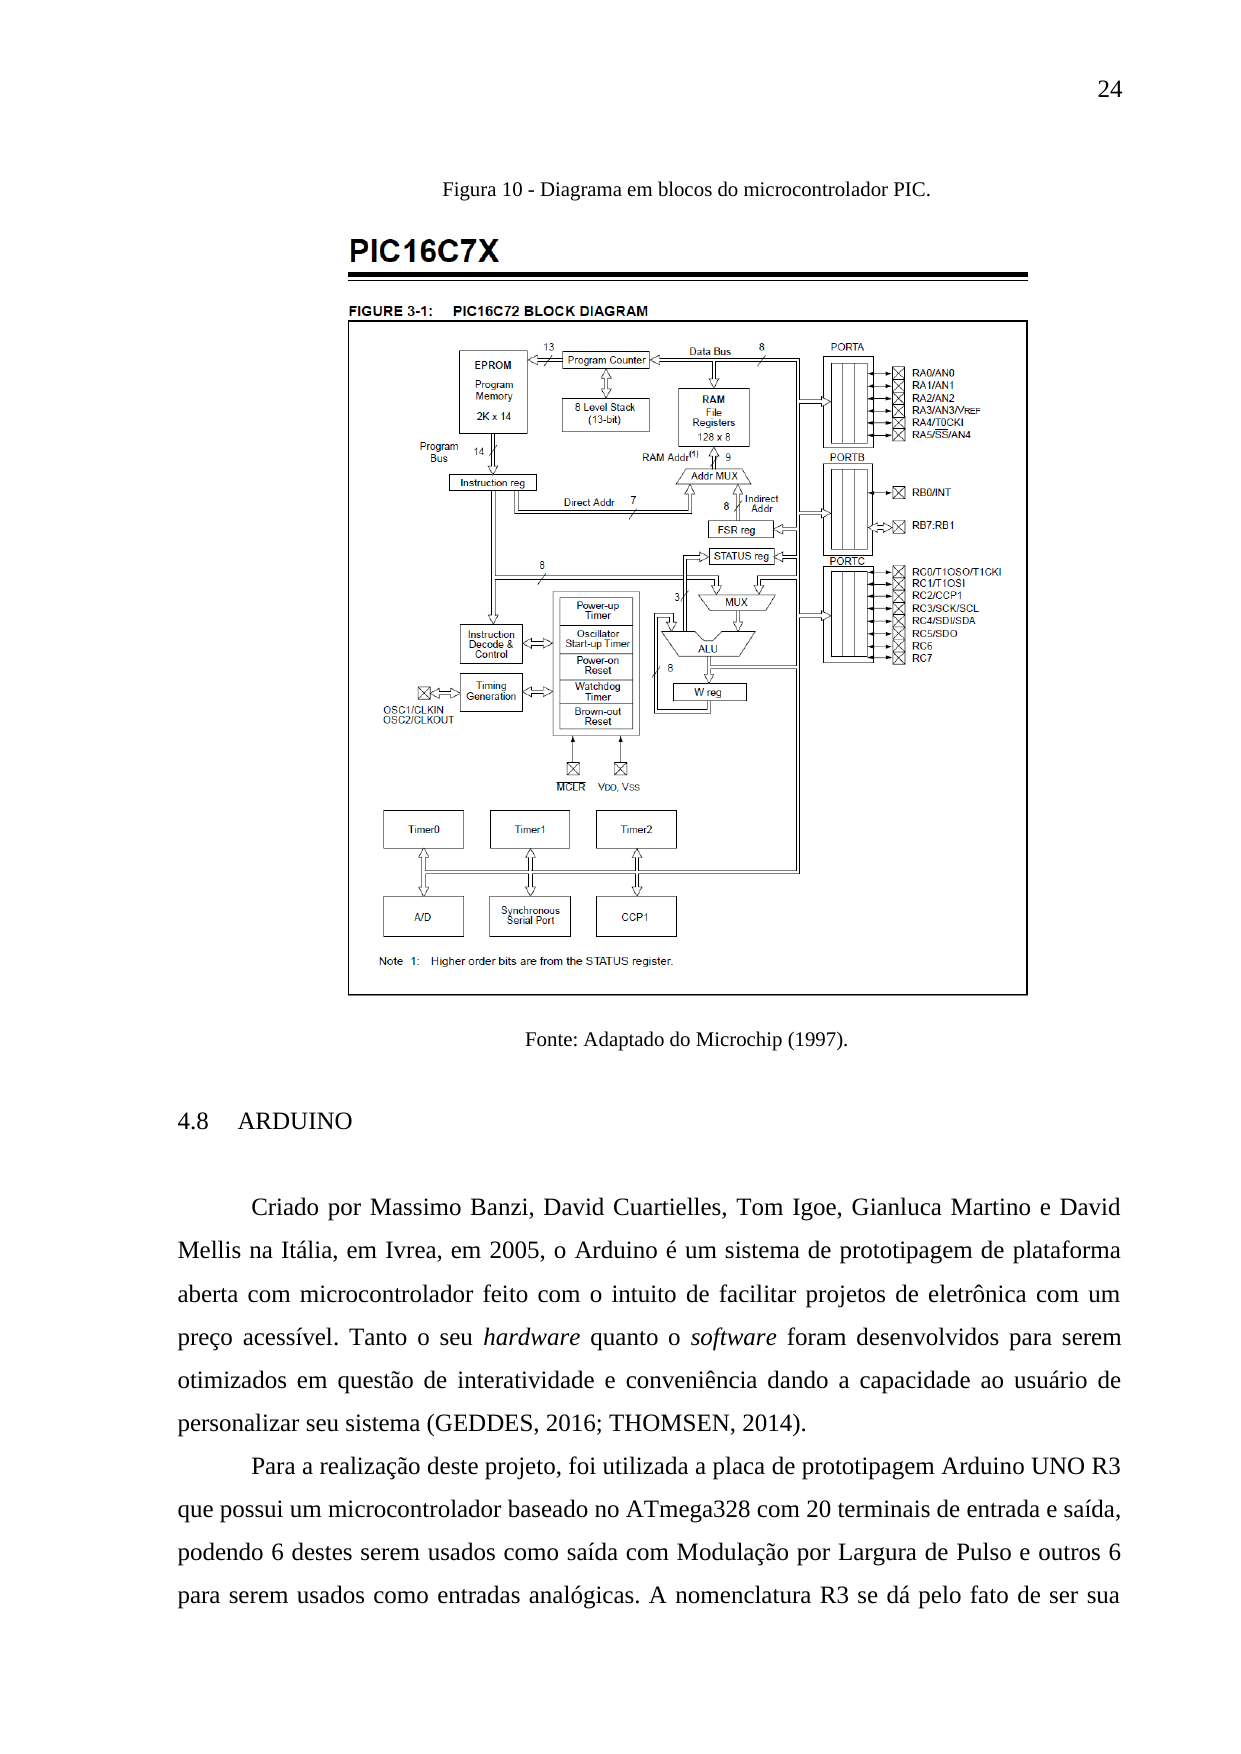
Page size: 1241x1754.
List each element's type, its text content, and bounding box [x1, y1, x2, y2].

text Criado por Massimo Banzi, David Cuartielles, Tom Igoe, Gianluca Martino e David Mellis na Itália, em Ivrea, em 2005, o Arduino é um sistema de prototipagem de plataforma aberta com microcontrolador feito com o intuito de facilitar projetos de eletrônica com um preço acessível. Tanto o seu hardware quanto o software foram desenvolvidos para serem otimizados em questão de interatividade e conveniência dando a capacidade ao usuário de personalizar seu sistema (GEDDES, 2016; THOMSEN, 2014). [177, 1192, 1122, 1437]
text Para a realização deste projeto, foi utilizada a placa de prototipagem Arduino UNO R3 que possui um microcontrolador baseado no ATmega328 com 20 terminais de entrada e saída, podendo 6 destes serem usados como saída com Modulação por Largura de Pulso e outros 6 para serem usados como entradas analógicas. A nomenclatura R3 se dá pelo fato de ser sua [177, 1451, 1122, 1609]
subtitle ARDUINO [177, 1106, 1122, 1135]
picture [332, 213, 1041, 1015]
text Figura 10 - Diagrama em blocos do microcontrolador PIC. [177, 177, 1122, 201]
text Fonte: Adaptado do Microchip (1997). [177, 1027, 1122, 1051]
